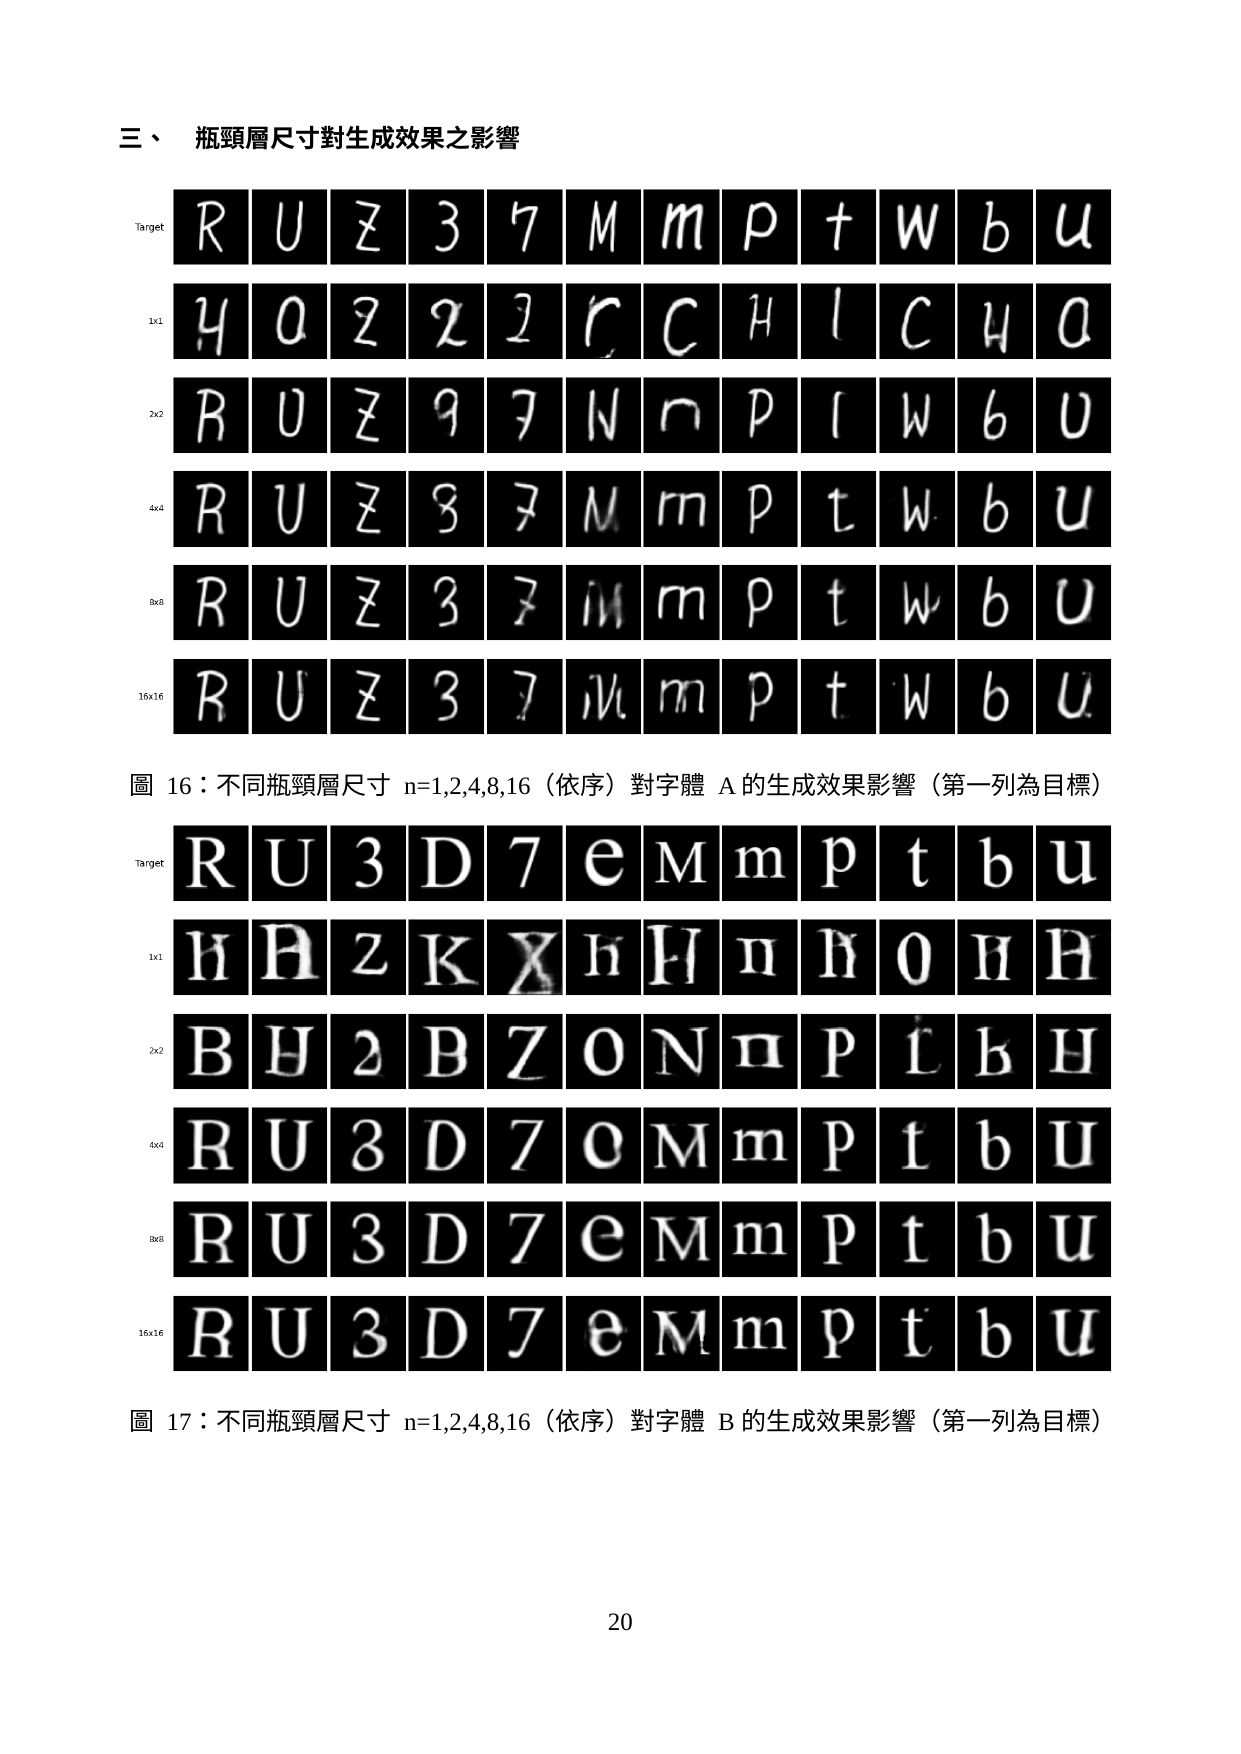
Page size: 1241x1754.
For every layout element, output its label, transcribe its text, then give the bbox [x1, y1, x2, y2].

table_header [118, 171, 1122, 807]
subtitle 瓶頸層尺寸對生成效果之影響 [118, 118, 1122, 154]
picture [128, 820, 1117, 1377]
table_cell [118, 807, 1122, 1443]
picture [128, 183, 1117, 740]
